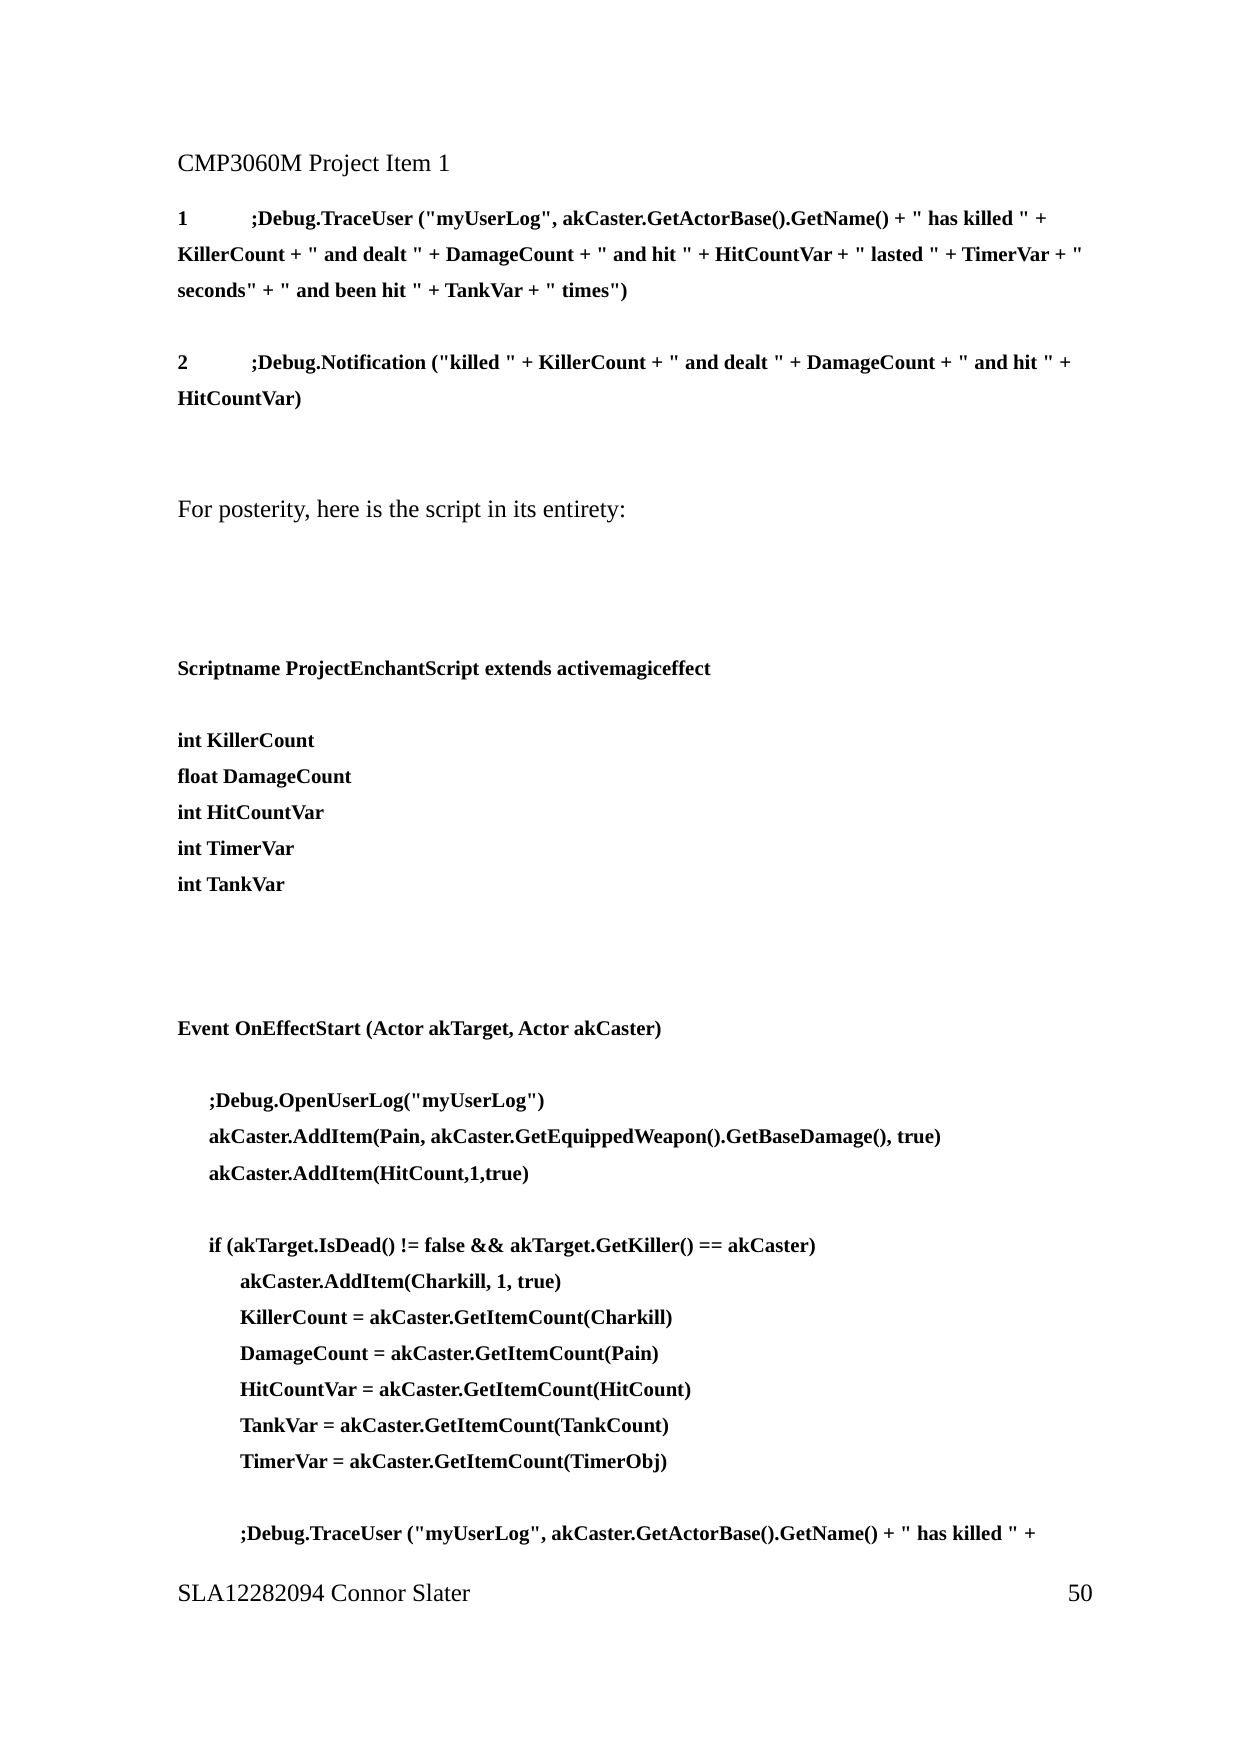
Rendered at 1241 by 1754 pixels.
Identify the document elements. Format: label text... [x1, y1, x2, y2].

text akCaster.AddItem(Charkill, 1, true) [177, 1269, 1093, 1293]
text ;Debug.OpenUserLog("myUserLog") [177, 1088, 1093, 1112]
text ;Debug.TraceUser ("myUserLog", akCaster.GetActorBase().GetName() + " has killed " + [177, 1521, 1093, 1545]
text if (akTarget.IsDead() != false && akTarget.GetKiller() == akCaster) [177, 1233, 1093, 1257]
text Event OnEffectStart (Actor akTarget, Actor akCaster) [177, 1016, 1093, 1040]
text TimerVar = akCaster.GetItemCount(TimerObj) [177, 1449, 1093, 1473]
text int HitCountVar [177, 800, 1093, 824]
text HitCountVar = akCaster.GetItemCount(HitCount) [177, 1377, 1093, 1401]
text akCaster.AddItem(Pain, akCaster.GetEquippedWeapon().GetBaseDamage(), true) [177, 1124, 1093, 1148]
text TankVar = akCaster.GetItemCount(TankCount) [177, 1413, 1093, 1437]
text Scriptname ProjectEnchantScript extends activemagiceffect [177, 656, 1093, 680]
text For posterity, here is the script in its entirety: [177, 494, 1093, 523]
text akCaster.AddItem(HitCount,1,true) [177, 1161, 1093, 1184]
text int TimerVar [177, 836, 1093, 860]
text KillerCount = akCaster.GetItemCount(Charkill) [177, 1305, 1093, 1329]
text DamageCount = akCaster.GetItemCount(Pain) [177, 1341, 1093, 1365]
text int KillerCount [177, 728, 1093, 752]
text float DamageCount [177, 764, 1093, 788]
text 1 ;Debug.TraceUser ("myUserLog", akCaster.GetActorBase().GetName() + " has killed " + KillerCount + " and dealt " + DamageCount + " and hit " + HitCountVar + " lasted " + TimerVar + " seconds" + " and been hit " + TankVar + " times") [177, 206, 1093, 302]
text 2 ;Debug.Notification ("killed " + KillerCount + " and dealt " + DamageCount + " and hit " + HitCountVar) [177, 350, 1093, 410]
text int TankVar [177, 872, 1093, 896]
